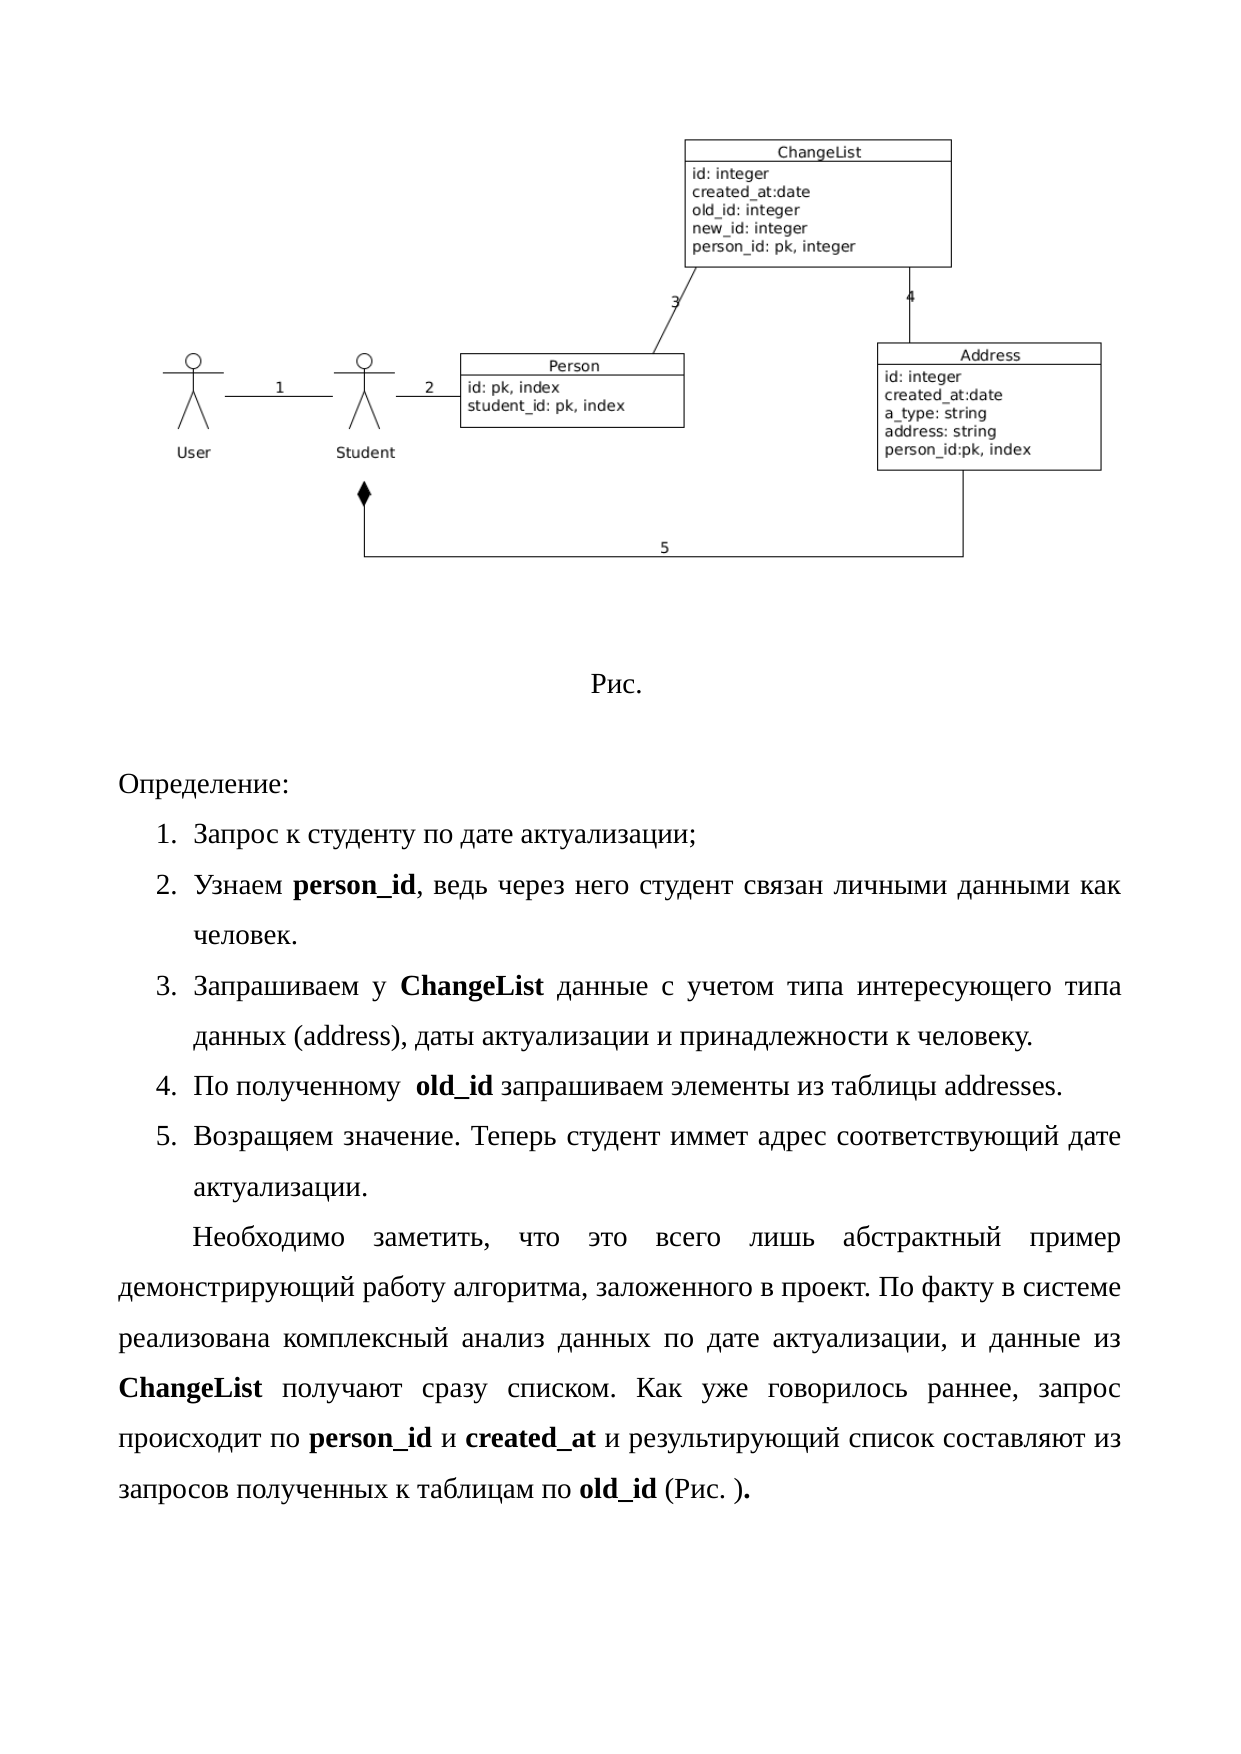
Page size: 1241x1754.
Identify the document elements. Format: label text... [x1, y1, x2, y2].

text Рис. [118, 666, 1122, 699]
list Запрос к студенту по дате актуализации; [156, 817, 1122, 850]
text Необходимо заметить, что это всего лишь абстрактный пример демонстрирующий работу алгоритма, заложенного в проект. По факту в системе реализована комплексный анализ данных по дате актуализации, и данные из ChangeList получают сразу списком. Как уже говорилось раннее, запрос происходит по person_id и created_at и результирующий список составляют из запросов полученных к таблицам по old_id (Рис. ). [118, 1219, 1122, 1504]
picture [118, 118, 1123, 599]
text Определение: [118, 766, 1122, 800]
list Возращяем значение. Теперь студент иммет адрес соответствующий дате актуализации. [156, 1118, 1122, 1202]
list Запрашиваем у ChangeList данные с учетом типа интересующего типа данных (address), даты актуализации и принадлежности к человеку. [156, 968, 1122, 1051]
list Узнаем person_id, ведь через него студент связан личными данными как человек. [156, 867, 1122, 951]
list По полученному old_id запрашиваем элементы из таблицы addresses. [156, 1068, 1122, 1102]
